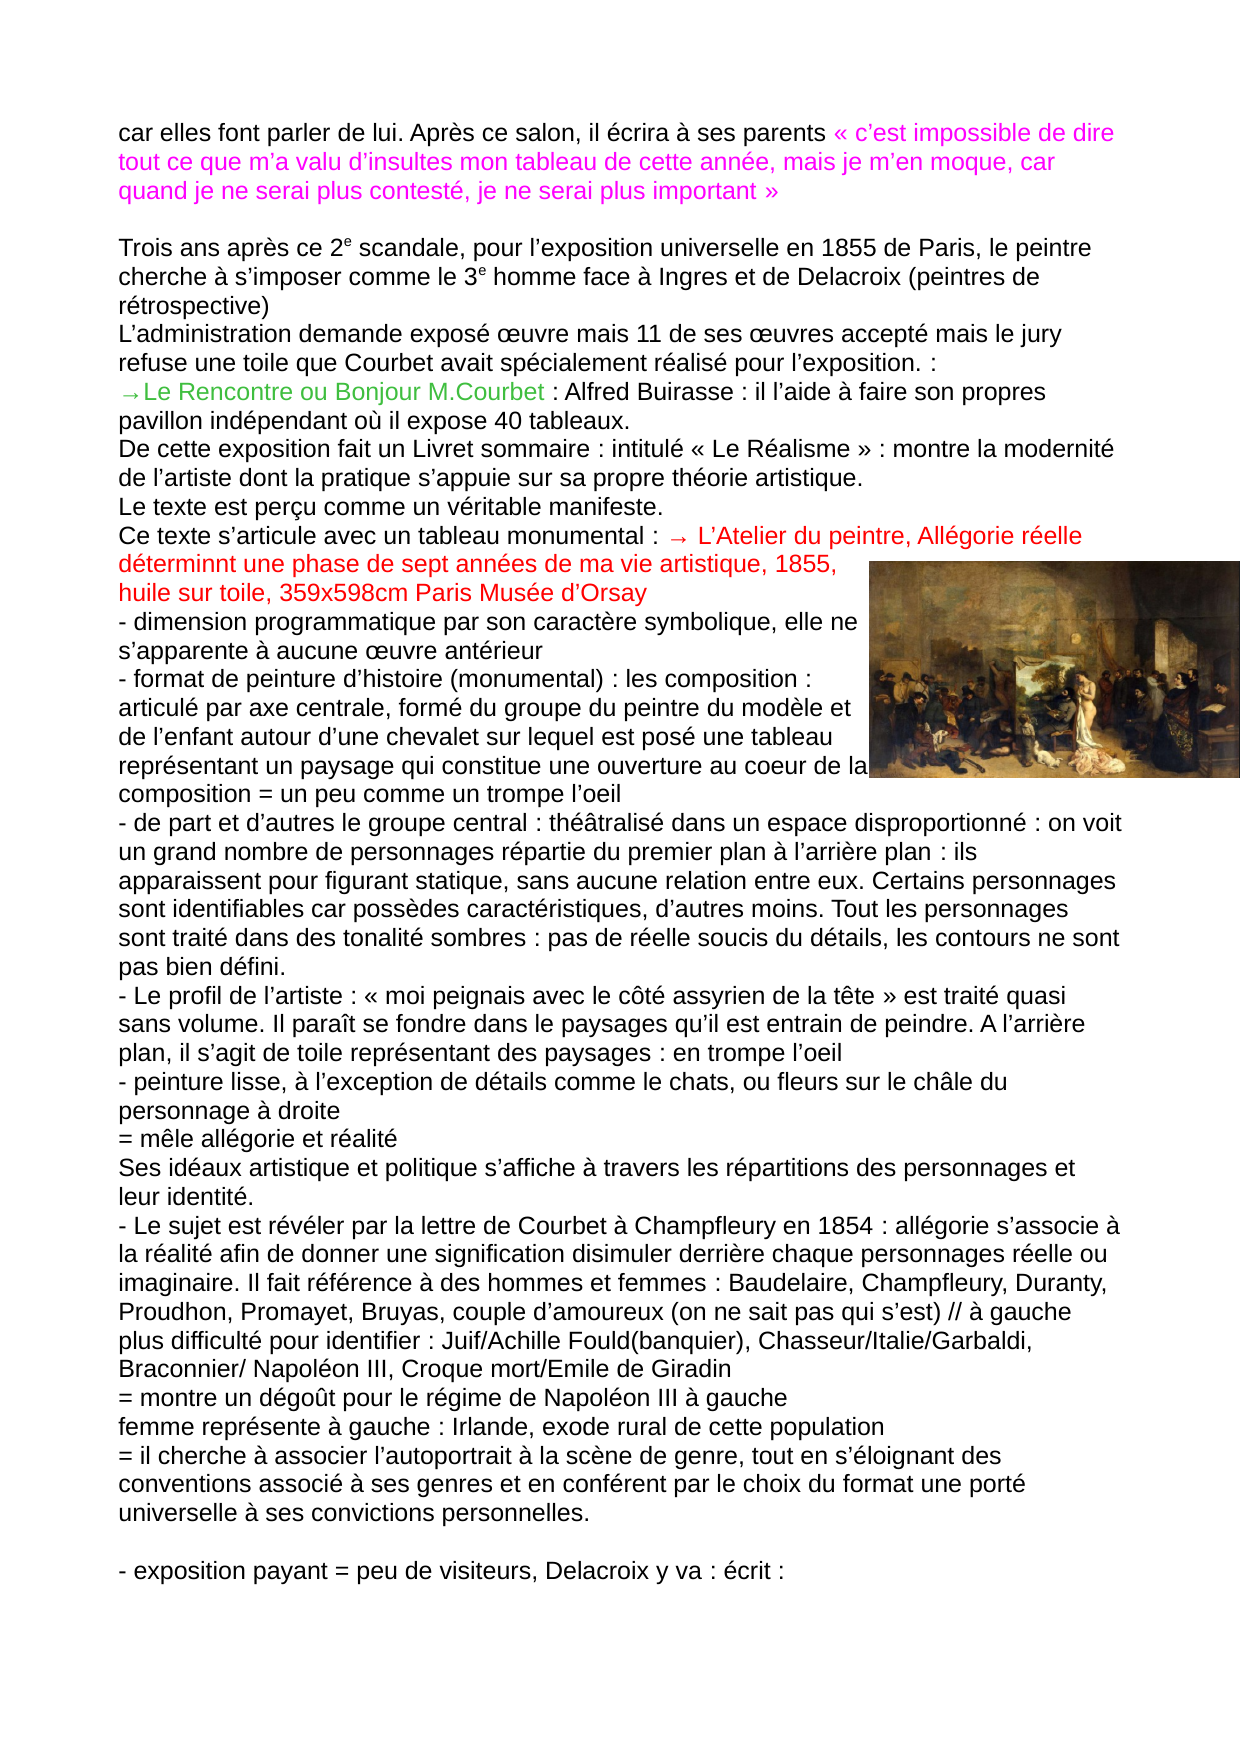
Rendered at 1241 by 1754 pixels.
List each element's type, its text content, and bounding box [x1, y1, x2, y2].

text = montre un dégoût pour le régime de Napoléon III à gauche [118, 1383, 1122, 1412]
text car elles font parler de lui. Après ce salon, il écrira à ses parents « c’est impossible de dire tout ce que m’a valu d’insultes mon tableau de cette année, mais je m’en moque, car quand je ne serai plus contesté, je ne serai plus important » [118, 118, 1122, 204]
text = il cherche à associer l’autoportrait à la scène de genre, tout en s’éloignant des conventions associé à ses genres et en conférent par le choix du format une porté universelle à ses convictions personnelles. [118, 1441, 1122, 1527]
text - Le profil de l’artiste : « moi peignais avec le côté assyrien de la tête » est traité quasi sans volume. Il paraît se fondre dans le paysages qu’il est entrain de peindre. A l’arrière plan, il s’agit de toile représentant des paysages : en trompe l’oeil [118, 981, 1122, 1067]
text L’administration demande exposé œuvre mais 11 de ses œuvres accepté mais le jury refuse une toile que Courbet avait spécialement réalisé pour l’exposition. : [118, 319, 1122, 377]
text femme représente à gauche : Irlande, exode rural de cette population [118, 1412, 1122, 1441]
text - peinture lisse, à l’exception de détails comme le chats, ou fleurs sur le châle du personnage à droite [118, 1067, 1122, 1124]
text Ses idéaux artistique et politique s’affiche à travers les répartitions des personnages et leur identité. [118, 1153, 1122, 1211]
text Ce texte s’articule avec un tableau monumental : → L’Atelier du peintre, Allégorie réelle déterminnt une phase de sept années de ma vie artistique, 1855, huile sur toile, 359x598cm Paris Musée d’Orsay [118, 521, 1122, 607]
text - format de peinture d’histoire (monumental) : les composition : articulé par axe centrale, formé du groupe du peintre du modèle et de l’enfant autour d’une chevalet sur lequel est posé une tableau représentant un paysage qui constitue une ouverture au coeur de la composition = un peu comme un trompe l’oeil [118, 664, 1122, 808]
text →Le Rencontre ou Bonjour M.Courbet : Alfred Buirasse : il l’aide à faire son propres pavillon indépendant où il expose 40 tableaux. [118, 377, 1122, 434]
text = mêle allégorie et réalité [118, 1124, 1122, 1153]
picture [869, 561, 1240, 778]
text - de part et d’autres le groupe central : théâtralisé dans un espace disproportionné : on voit un grand nombre de personnages répartie du premier plan à l’arrière plan : ils apparaissent pour figurant statique, sans aucune relation entre eux. Certains personnages sont identifiables car possèdes caractéristiques, d’autres moins. Tout les personnages sont traité dans des tonalité sombres : pas de réelle soucis du détails, les contours ne sont pas bien défini. [118, 808, 1122, 981]
text Le texte est perçu comme un véritable manifeste. [118, 492, 1122, 521]
text - dimension programmatique par son caractère symbolique, elle ne s’apparente à aucune œuvre antérieur [118, 607, 869, 664]
text Trois ans après ce 2e scandale, pour l’exposition universelle en 1855 de Paris, le peintre cherche à s’imposer comme le 3e homme face à Ingres et de Delacroix (peintres de rétrospective) [118, 233, 1122, 319]
text - exposition payant = peu de visiteurs, Delacroix y va : écrit : [118, 1556, 1122, 1584]
text - Le sujet est révéler par la lettre de Courbet à Champfleury en 1854 : allégorie s’associe à la réalité afin de donner une signification disimuler derrière chaque personnages réelle ou imaginaire. Il fait référence à des hommes et femmes : Baudelaire, Champfleury, Duranty, Proudhon, Promayet, Bruyas, couple d’amoureux (on ne sait pas qui s’est) // à gauche plus difficulté pour identifier : Juif/Achille Fould(banquier), Chasseur/Italie/Garbaldi, Braconnier/ Napoléon III, Croque mort/Emile de Giradin [118, 1211, 1122, 1383]
text De cette exposition fait un Livret sommaire : intitulé « Le Réalisme » : montre la modernité de l’artiste dont la pratique s’appuie sur sa propre théorie artistique. [118, 434, 1122, 492]
